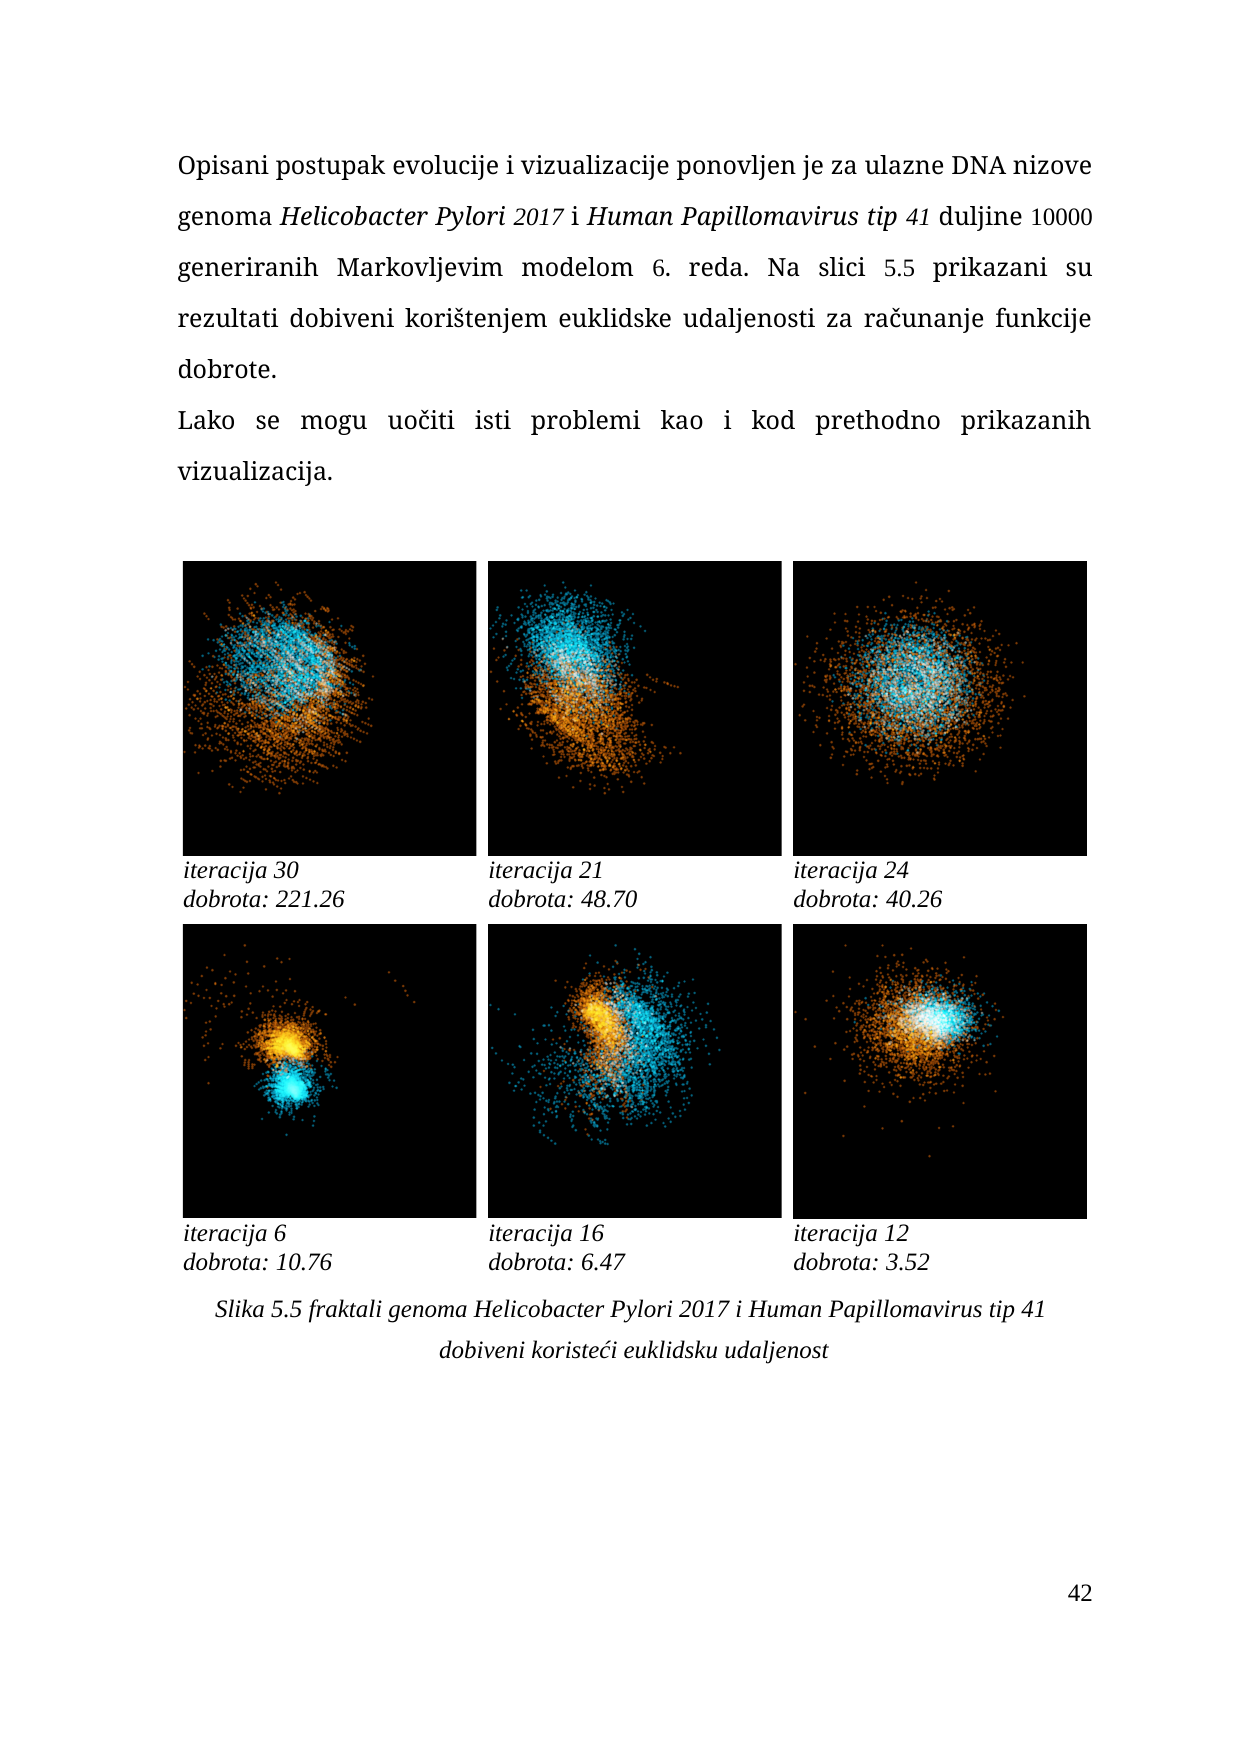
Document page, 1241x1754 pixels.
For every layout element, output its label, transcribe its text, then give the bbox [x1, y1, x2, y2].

text dobiveni koristeći euklidsku udaljenost [177, 1335, 1093, 1364]
table_cell iteracija 6 dobrota: 10.76 [177, 919, 482, 1281]
picture [488, 561, 782, 856]
text Lako se mogu uočiti isti problemi kao i kod prethodno prikazanih vizualizacija. [177, 403, 1093, 488]
picture [793, 561, 1087, 856]
picture [182, 924, 477, 1218]
table_header iteracija 30 dobrota: 221.26 [177, 556, 482, 919]
text Slika 5.5 fraktali genoma Helicobacter Pylori 2017 i Human Papillomavirus tip 41 [177, 1294, 1093, 1322]
text Opisani postupak evolucije i vizualizacije ponovljen je za ulazne DNA nizove genoma Helicobacter Pylori 2017 i Human Papillomavirus tip 41 duljine 10000 generiranih Markovljevim modelom 6. reda. Na slici 5.5 prikazani su rezultati dobiveni korištenjem euklidske udaljenosti za računanje funkcije dobrote. [177, 148, 1093, 386]
table_header iteracija 21 dobrota: 48.70 [482, 556, 787, 919]
picture [793, 924, 1087, 1219]
table_header iteracija 24 dobrota: 40.26 [788, 556, 1093, 919]
picture [182, 561, 477, 856]
table_cell iteracija 12 dobrota: 3.52 [788, 919, 1093, 1281]
table_cell iteracija 16 dobrota: 6.47 [482, 919, 787, 1281]
picture [488, 924, 782, 1218]
